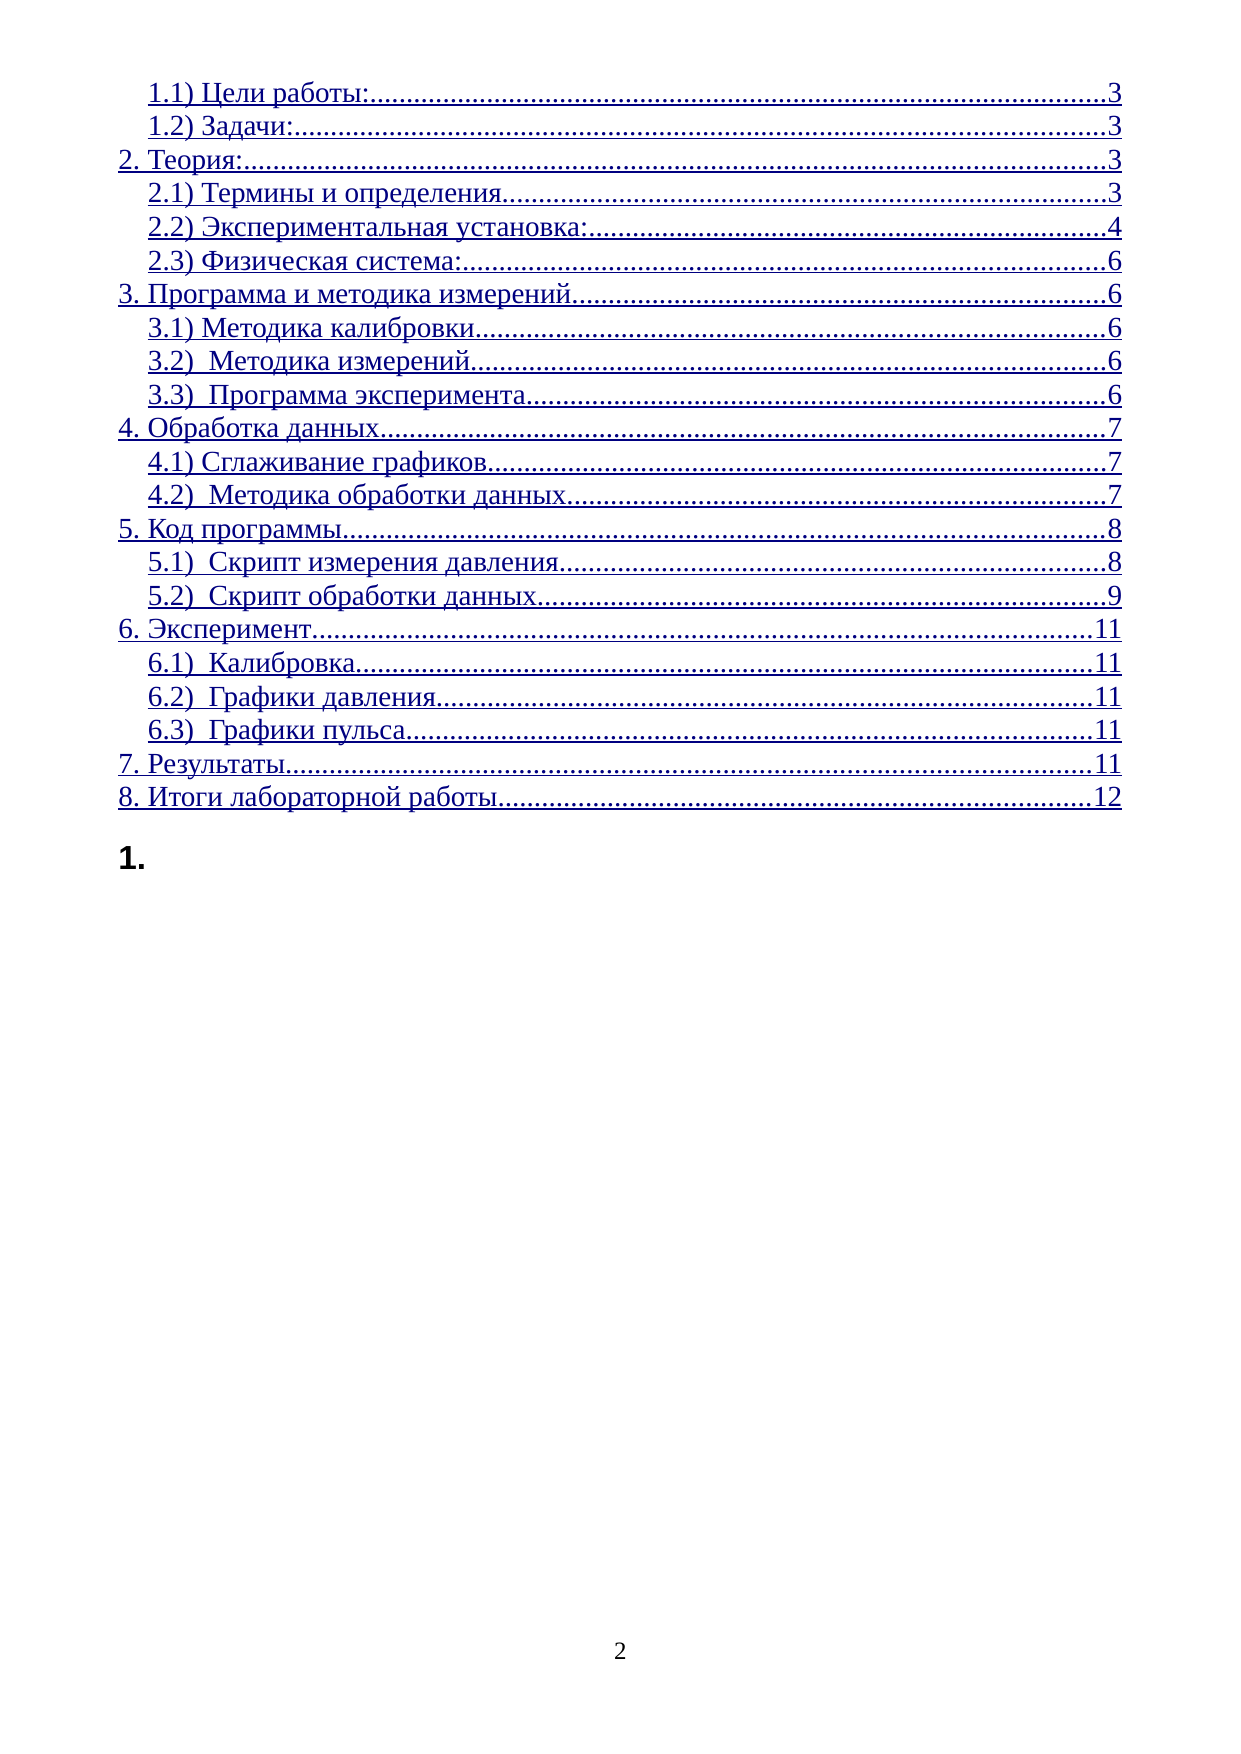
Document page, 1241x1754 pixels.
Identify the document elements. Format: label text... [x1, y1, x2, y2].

text 2.1) Термины и определения 3 [148, 176, 1122, 205]
text 3.3) Программа эксперимента 6 [148, 377, 1122, 406]
text 8. Итоги лабораторной работы 12 [118, 779, 1122, 808]
text 5. Код программы 8 [118, 511, 1122, 540]
text 2. Теория: 3 [118, 142, 1122, 171]
text 4. Обработка данных 7 [118, 410, 1122, 439]
text 1.1) Цели работы: 3 [148, 75, 1122, 104]
text 7. Результаты 11 [118, 746, 1122, 775]
text 4.1) Сглаживание графиков 7 [148, 444, 1122, 473]
text 2.2) Экспериментальная установка: 4 [148, 209, 1122, 238]
text 6.3) Графики пульса 11 [148, 712, 1122, 741]
text 6.1) Калибровка 11 [148, 645, 1122, 674]
text 5.2) Скрипт обработки данных 9 [148, 578, 1122, 607]
text 6. Эксперимент 11 [118, 612, 1122, 641]
text 1.2) Задачи: 3 [148, 108, 1122, 138]
text 3. Программа и методика измерений 6 [118, 276, 1122, 305]
text 2.3) Физическая система: 6 [148, 243, 1122, 272]
text 3.2) Методика измерений 6 [148, 343, 1122, 372]
text 5.1) Скрипт измерения давления 8 [148, 544, 1122, 574]
text 4.2) Методика обработки данных 7 [148, 477, 1122, 506]
text 3.1) Методика калибровки 6 [148, 310, 1122, 339]
text 6.2) Графики давления 11 [148, 679, 1122, 708]
